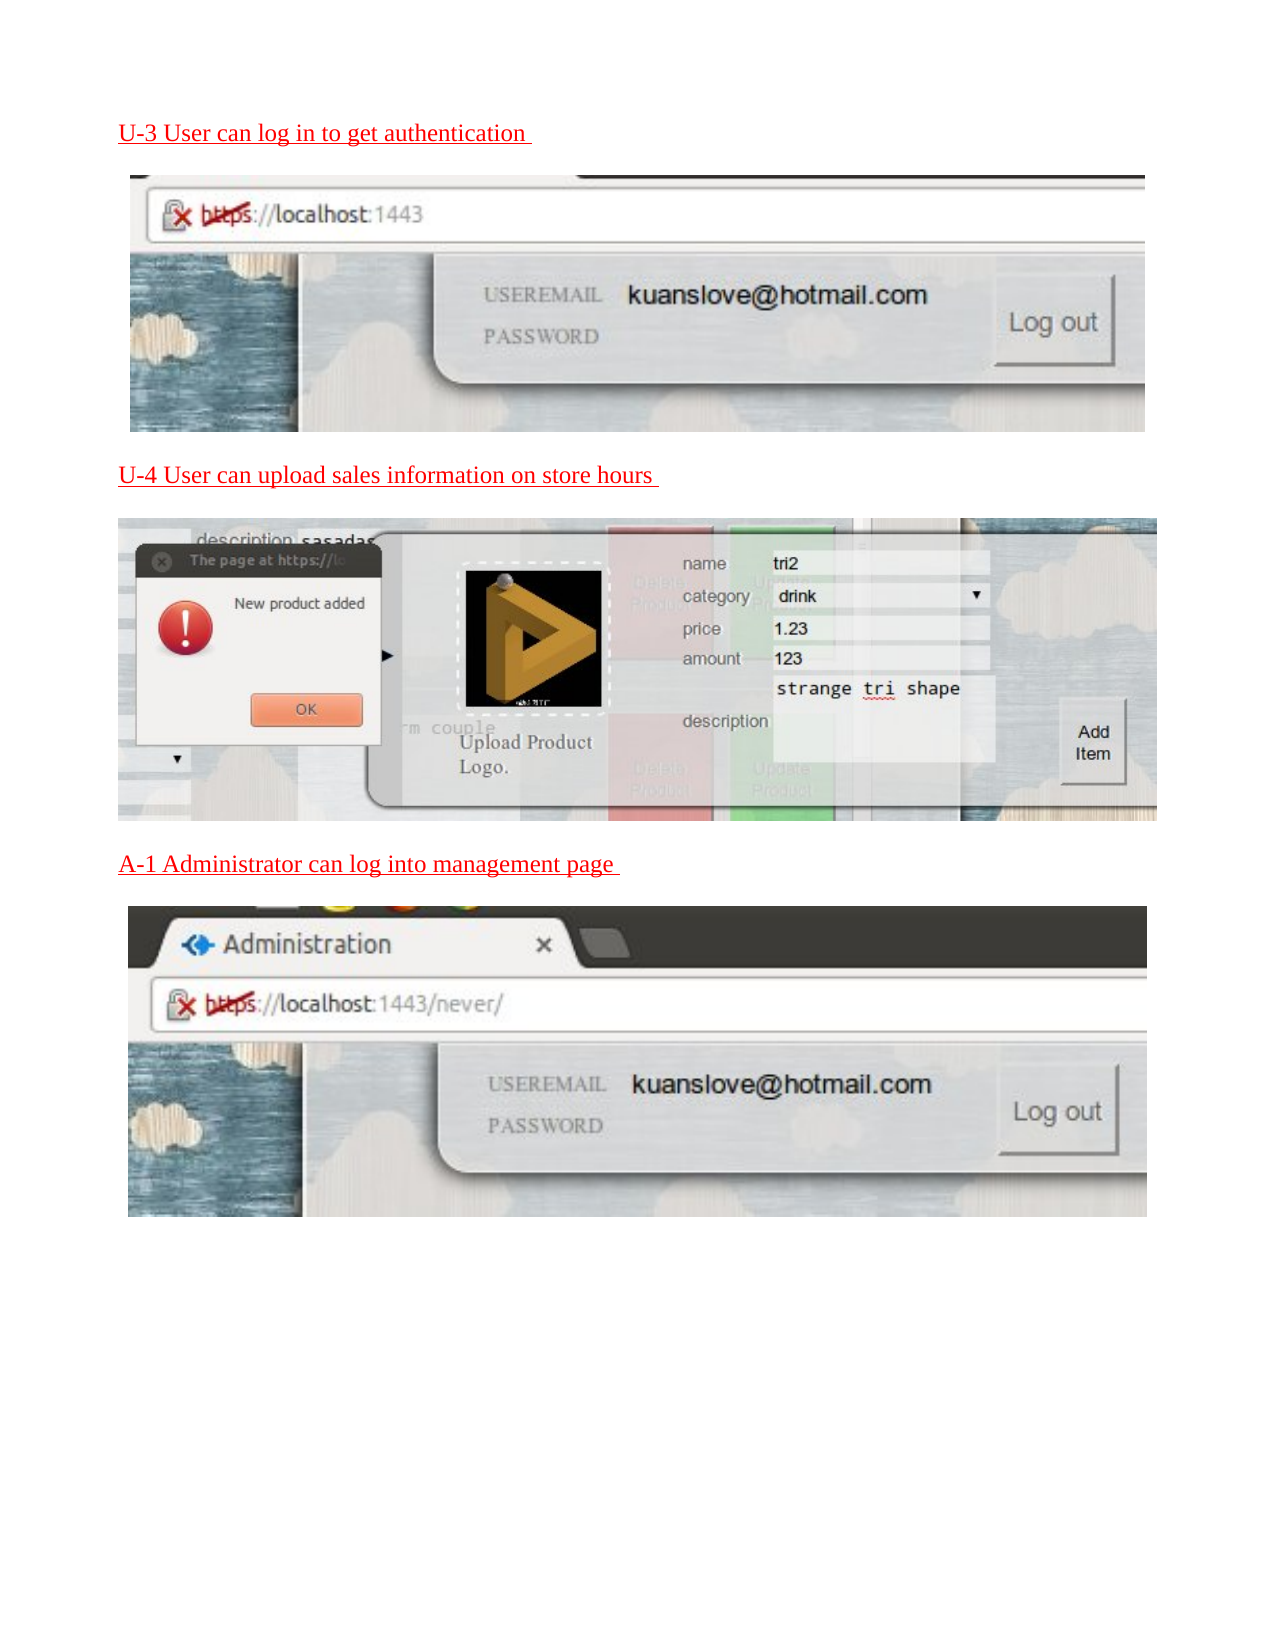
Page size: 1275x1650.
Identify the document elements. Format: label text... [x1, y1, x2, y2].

text U-3 User can log in to get authentication [118, 118, 1157, 147]
picture [118, 518, 1157, 821]
text A-1 Administrator can log into management page [118, 849, 1157, 878]
text U-4 User can upload sales information on store hours [118, 461, 1157, 489]
picture [128, 906, 1147, 1217]
picture [130, 175, 1145, 432]
